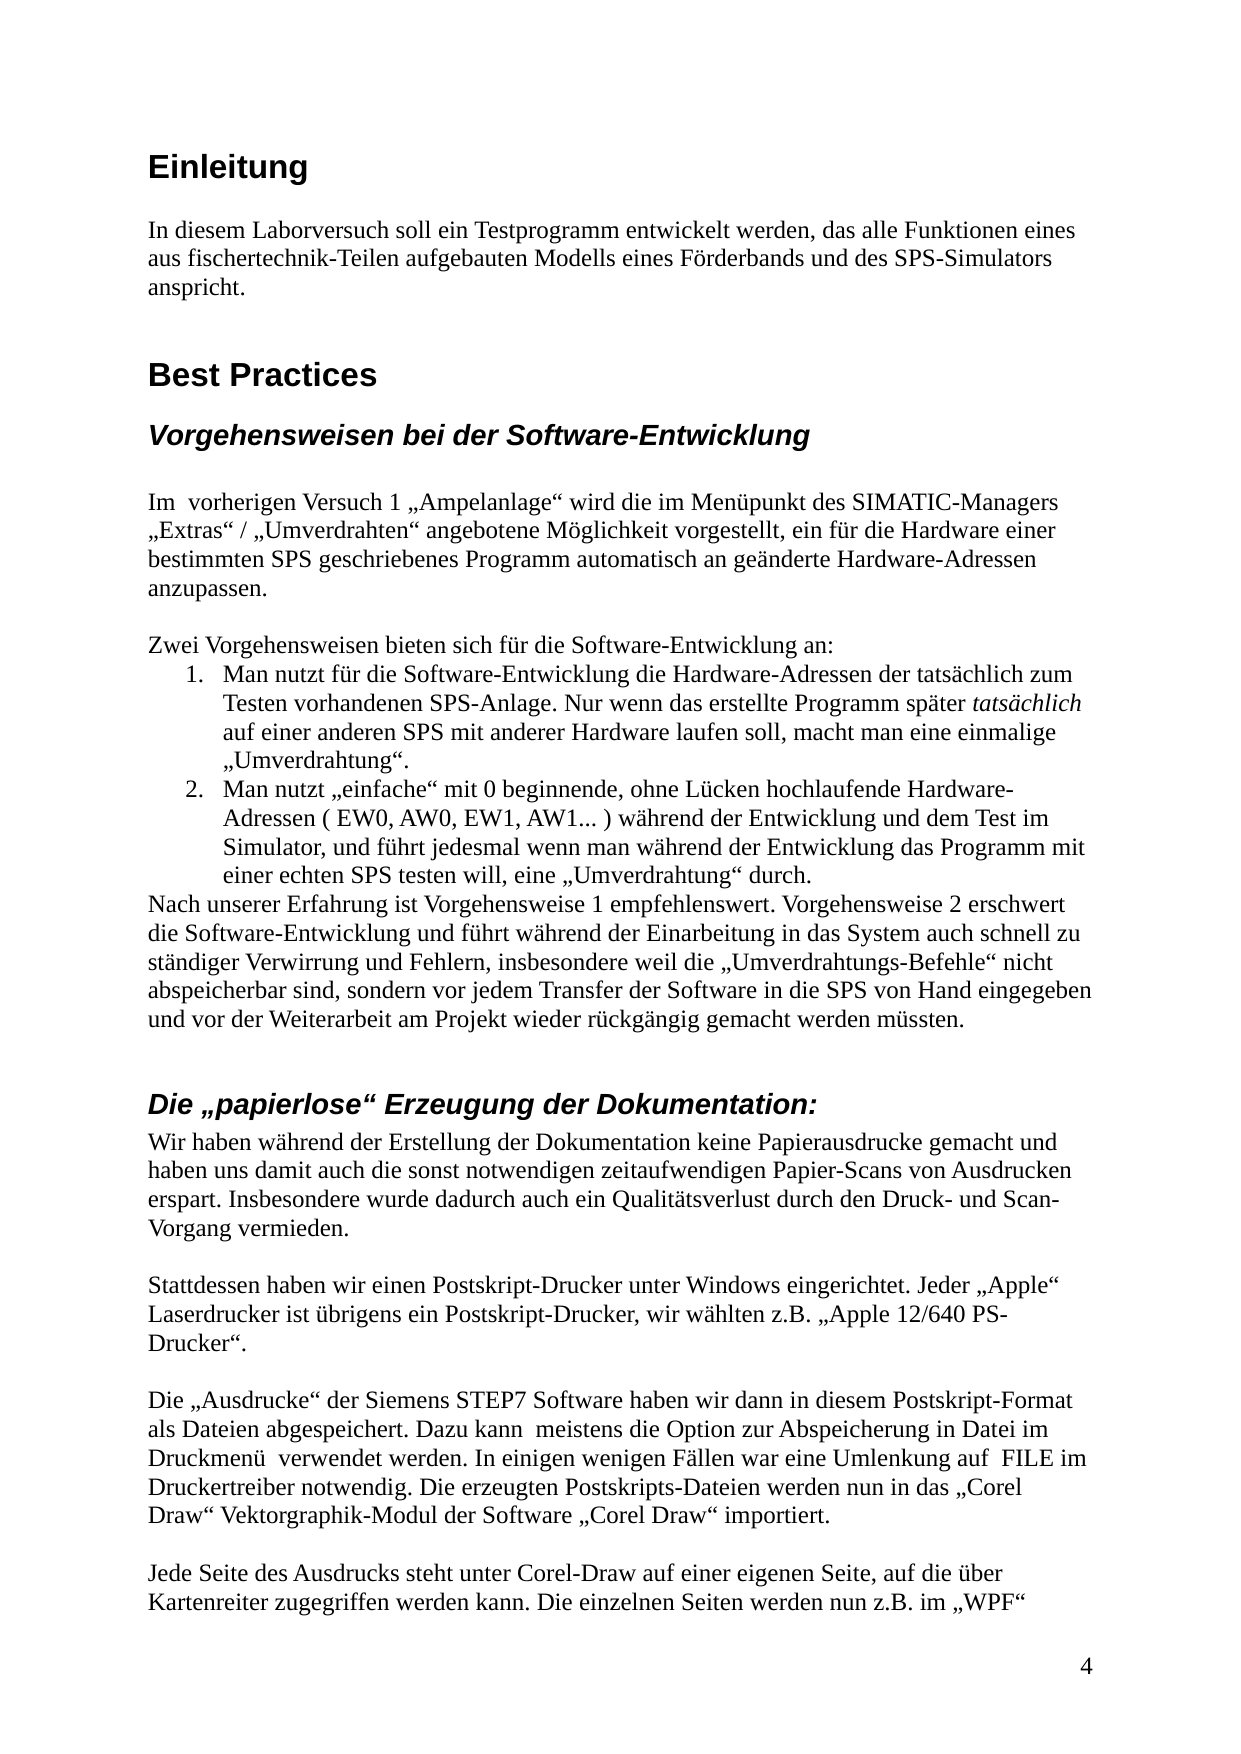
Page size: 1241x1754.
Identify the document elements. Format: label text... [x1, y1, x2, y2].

subtitle Vorgehensweisen bei der Software-Entwicklung [148, 418, 1093, 452]
text Zwei Vorgehensweisen bieten sich für die Software-Entwicklung an: [148, 631, 1093, 659]
subtitle Stattdessen haben wir einen Postskript-Drucker unter Windows eingerichtet. Jeder „Apple“ Laserdrucker ist übrigens ein Postskript-Drucker, wir wählten z.B. „Apple 12/640 PS-Drucker“. [148, 1270, 1093, 1357]
text In diesem Laborversuch soll ein Testprogramm entwickelt werden, das alle Funktionen eines aus fischertechnik-Teilen aufgebauten Modells eines Förderbands und des SPS-Simulators anspricht. [148, 215, 1093, 301]
subtitle Best Practices [148, 355, 1093, 393]
list Man nutzt für die Software-Entwicklung die Hardware-Adressen der tatsächlich zum Testen vorhandenen SPS-Anlage. Nur wenn das erstellte Programm später tatsächlich auf einer anderen SPS mit anderer Hardware laufen soll, macht man eine einmalige „Umverdrahtung“. [185, 659, 1093, 774]
subtitle Jede Seite des Ausdrucks steht unter Corel-Draw auf einer eigenen Seite, auf die über Kartenreiter zugegriffen werden kann. Die einzelnen Seiten werden nun z.B. im „WPF“ [148, 1558, 1093, 1615]
list Man nutzt „einfache“ mit 0 beginnende, ohne Lücken hochlaufende Hardware-Adressen ( EW0, AW0, EW1, AW1... ) während der Entwicklung und dem Test im Simulator, und führt jedesmal wenn man während der Entwicklung das Programm mit einer echten SPS testen will, eine „Umverdrahtung“ durch. [185, 774, 1093, 889]
text Einleitung [148, 148, 1093, 186]
subtitle Wir haben während der Erstellung der Dokumentation keine Papierausdrucke gemacht und haben uns damit auch die sonst notwendigen zeitaufwendigen Papier-Scans von Ausdrucken erspart. Insbesondere wurde dadurch auch ein Qualitätsverlust durch den Druck- und Scan-Vorgang vermieden. [148, 1127, 1093, 1242]
text Nach unserer Erfahrung ist Vorgehensweise 1 empfehlenswert. Vorgehensweise 2 erschwert die Software-Entwicklung und führt während der Einarbeitung in das System auch schnell zu ständiger Verwirrung und Fehlern, insbesondere weil die „Umverdrahtungs-Befehle“ nicht abspeicherbar sind, sondern vor jedem Transfer der Software in die SPS von Hand eingegeben und vor der Weiterarbeit am Projekt wieder rückgängig gemacht werden müssten. [148, 889, 1093, 1033]
subtitle Die „Ausdrucke“ der Siemens STEP7 Software haben wir dann in diesem Postskript-Format als Dateien abgespeichert. Dazu kann meistens die Option zur Abspeicherung in Datei im Druckmenü verwendet werden. In einigen wenigen Fällen war eine Umlenkung auf FILE im Druckertreiber notwendig. Die erzeugten Postskripts-Dateien werden nun in das „Corel Draw“ Vektorgraphik-Modul der Software „Corel Draw“ importiert. [148, 1385, 1093, 1529]
subtitle Die „papierlose“ Erzeugung der Dokumentation: [148, 1087, 1093, 1120]
text Im vorherigen Versuch 1 „Ampelanlage“ wird die im Menüpunkt des SIMATIC-Managers „Extras“ / „Umverdrahten“ angebotene Möglichkeit vorgestellt, ein für die Hardware einer bestimmten SPS geschriebenes Programm automatisch an geänderte Hardware-Adressen anzupassen. [148, 487, 1093, 602]
